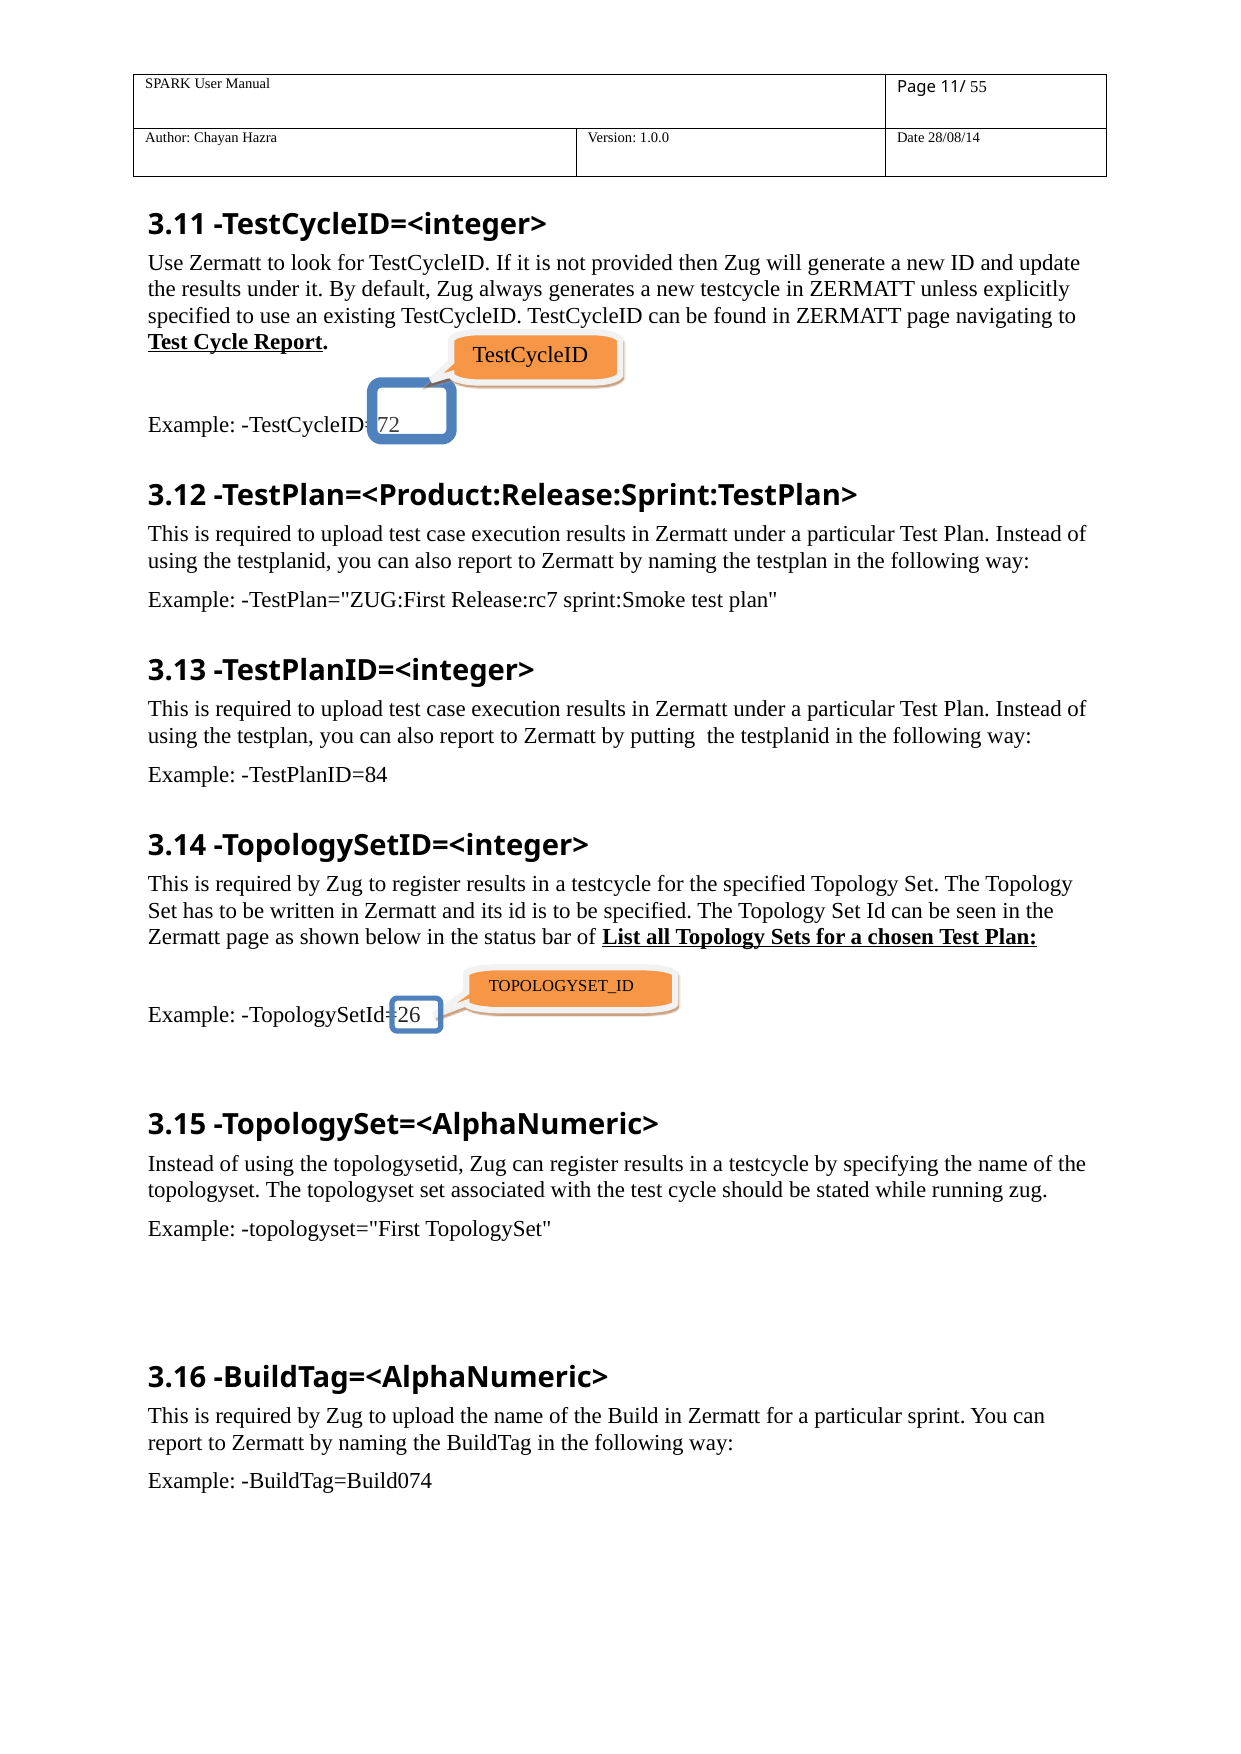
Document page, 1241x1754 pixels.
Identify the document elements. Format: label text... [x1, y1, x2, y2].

text Example: -TestCycleID=72 [148, 411, 368, 437]
text Instead of using the topologysetid, Zug can register results in a testcycle by specifying the name of the topologyset. The topologyset set associated with the test cycle should be stated while running zug. [148, 1149, 1092, 1202]
subtitle 3.13 -TestPlanID=<integer> [148, 649, 1092, 689]
text Example: -topologyset="First TopologySet" [148, 1215, 1092, 1241]
subtitle 3.12 -TestPlan=<Product:Release:Sprint:TestPlan> [148, 474, 1092, 514]
subtitle 3.16 -BuildTag=<AlphaNumeric> [148, 1356, 1092, 1396]
text This is required by Zug to upload the name of the Build in Zermatt for a particular sprint. You can report to Zermatt by naming the BuildTag in the following way: [148, 1402, 1092, 1455]
text Example: -BuildTag=Build074 [148, 1467, 1092, 1494]
text This is required to upload test case execution results in Zermatt under a particular Test Plan. Instead of using the testplanid, you can also report to Zermatt by naming the testplan in the following way: [148, 521, 1092, 573]
text Example: -TestPlan="ZUG:First Release:rc7 sprint:Smoke test plan" [148, 586, 1092, 612]
text Example: -TestPlanID=84 [148, 761, 1092, 787]
subtitle 3.14 -TopologySetID=<integer> [148, 824, 1092, 864]
text This is required by Zug to register results in a testcycle for the specified Topology Set. The Topology Set has to be written in Zermatt and its id is to be specified. The Topology Set Id can be seen in the Zermatt page as shown below in the status bar of List all Topology Sets for a chosen Test Plan: [148, 871, 1092, 949]
subtitle 3.11 -TestCycleID=<integer> [148, 203, 1092, 243]
text Example: -TestCycleID=72 [456, 411, 1092, 437]
text Example: -TopologySetId=26 [444, 1001, 1092, 1027]
text Use Zermatt to look for TestCycleID. If it is not provided then Zug will generate a new ID and update the results under it. By default, Zug always generates a new testcycle in ZERMATT unless explicitly specified to use an existing TestCycleID. TestCycleID can be found in ZERMATT page navigating to Test Cycle Report. [148, 249, 1092, 354]
subtitle 3.15 -TopologySet=<AlphaNumeric> [148, 1104, 1092, 1143]
text This is required to upload test case execution results in Zermatt under a particular Test Plan. Instead of using the testplan, you can also report to Zermatt by putting the testplanid in the following way: [148, 696, 1092, 748]
text Example: -TopologySetId=26 [148, 1001, 389, 1027]
